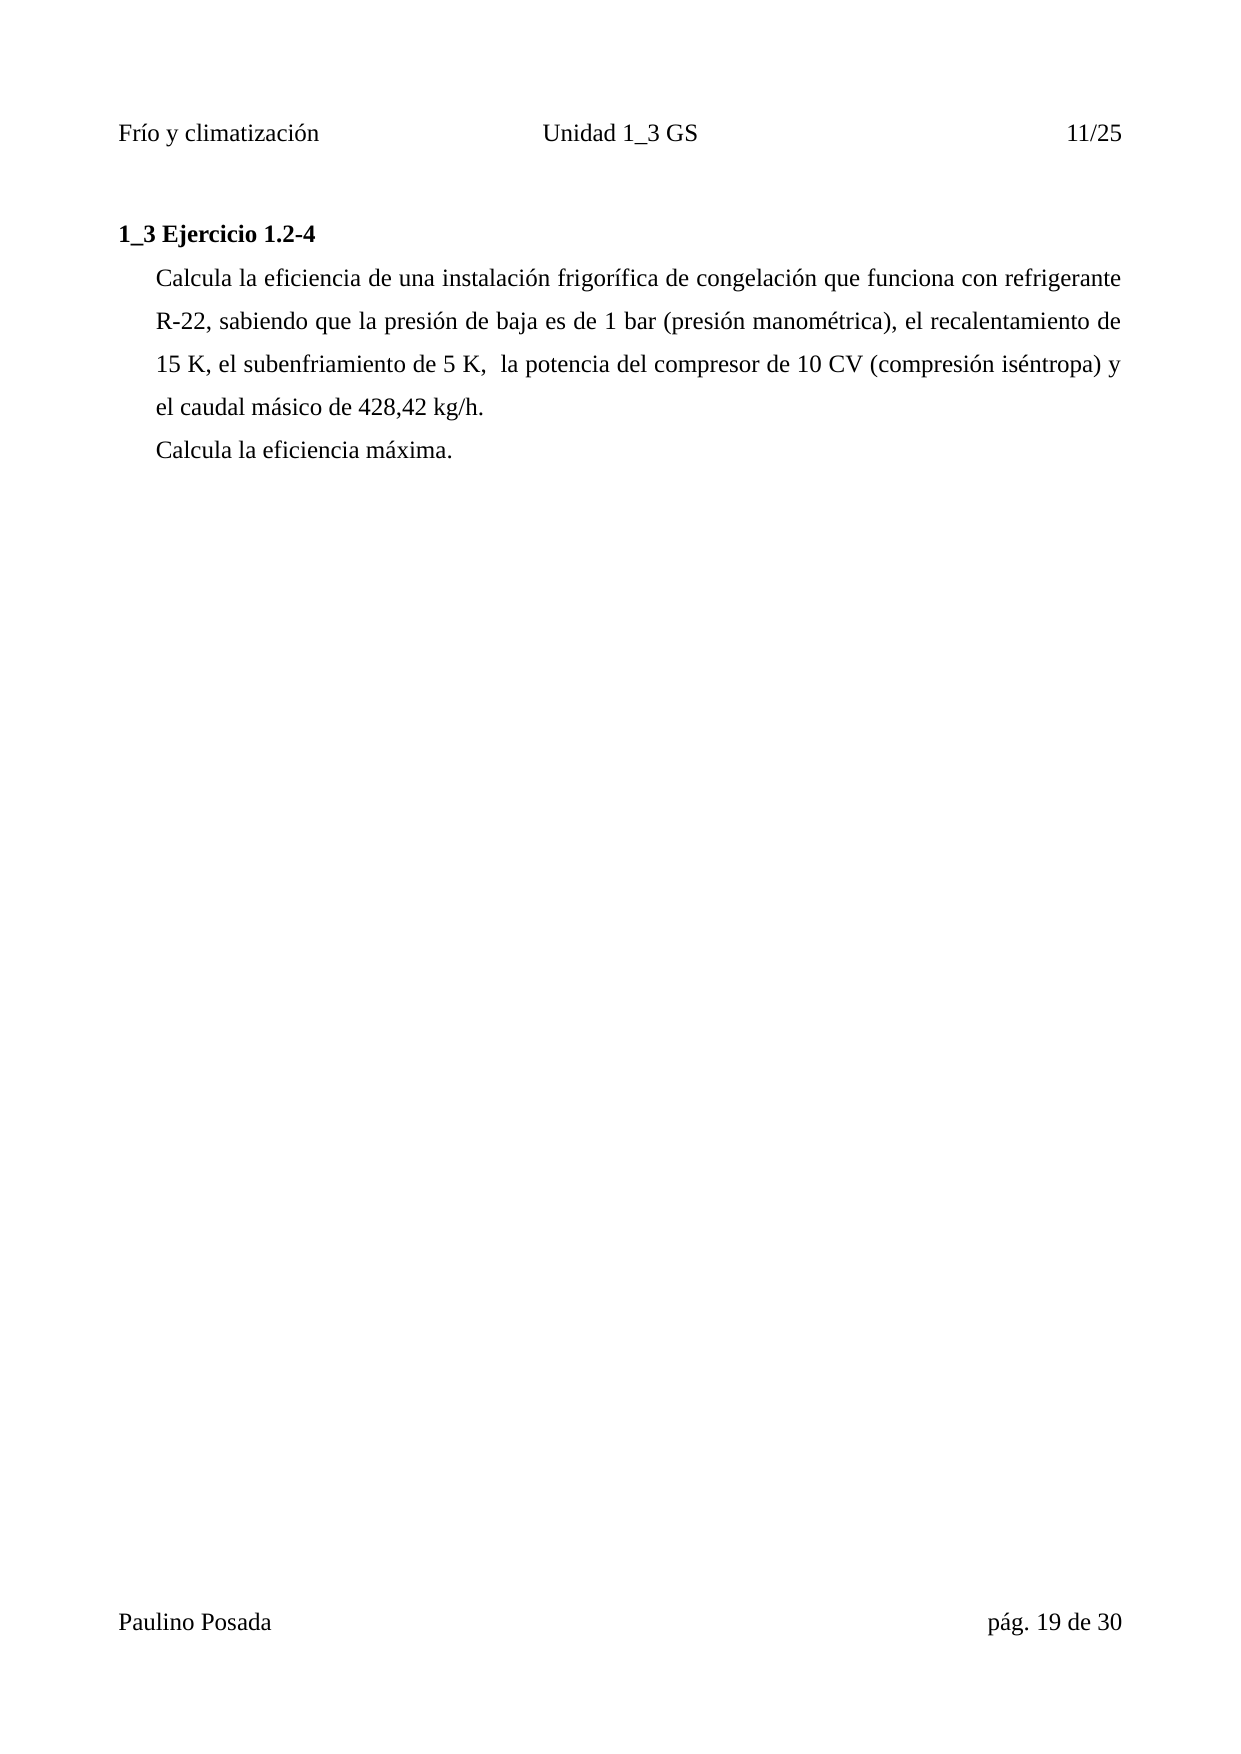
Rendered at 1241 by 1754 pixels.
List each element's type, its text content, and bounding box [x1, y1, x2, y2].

text 1_3 Ejercicio 1.2-4 [118, 219, 1122, 248]
text Calcula la eficiencia máxima. [156, 435, 1122, 464]
text Calcula la eficiencia de una instalación frigorífica de congelación que funciona con refrigerante R-22, sabiendo que la presión de baja es de 1 bar (presión manométrica), el recalentamiento de 15 K, el subenfriamiento de 5 K, la potencia del compresor de 10 CV (compresión iséntropa) y el caudal másico de 428,42 kg/h. [156, 263, 1122, 421]
